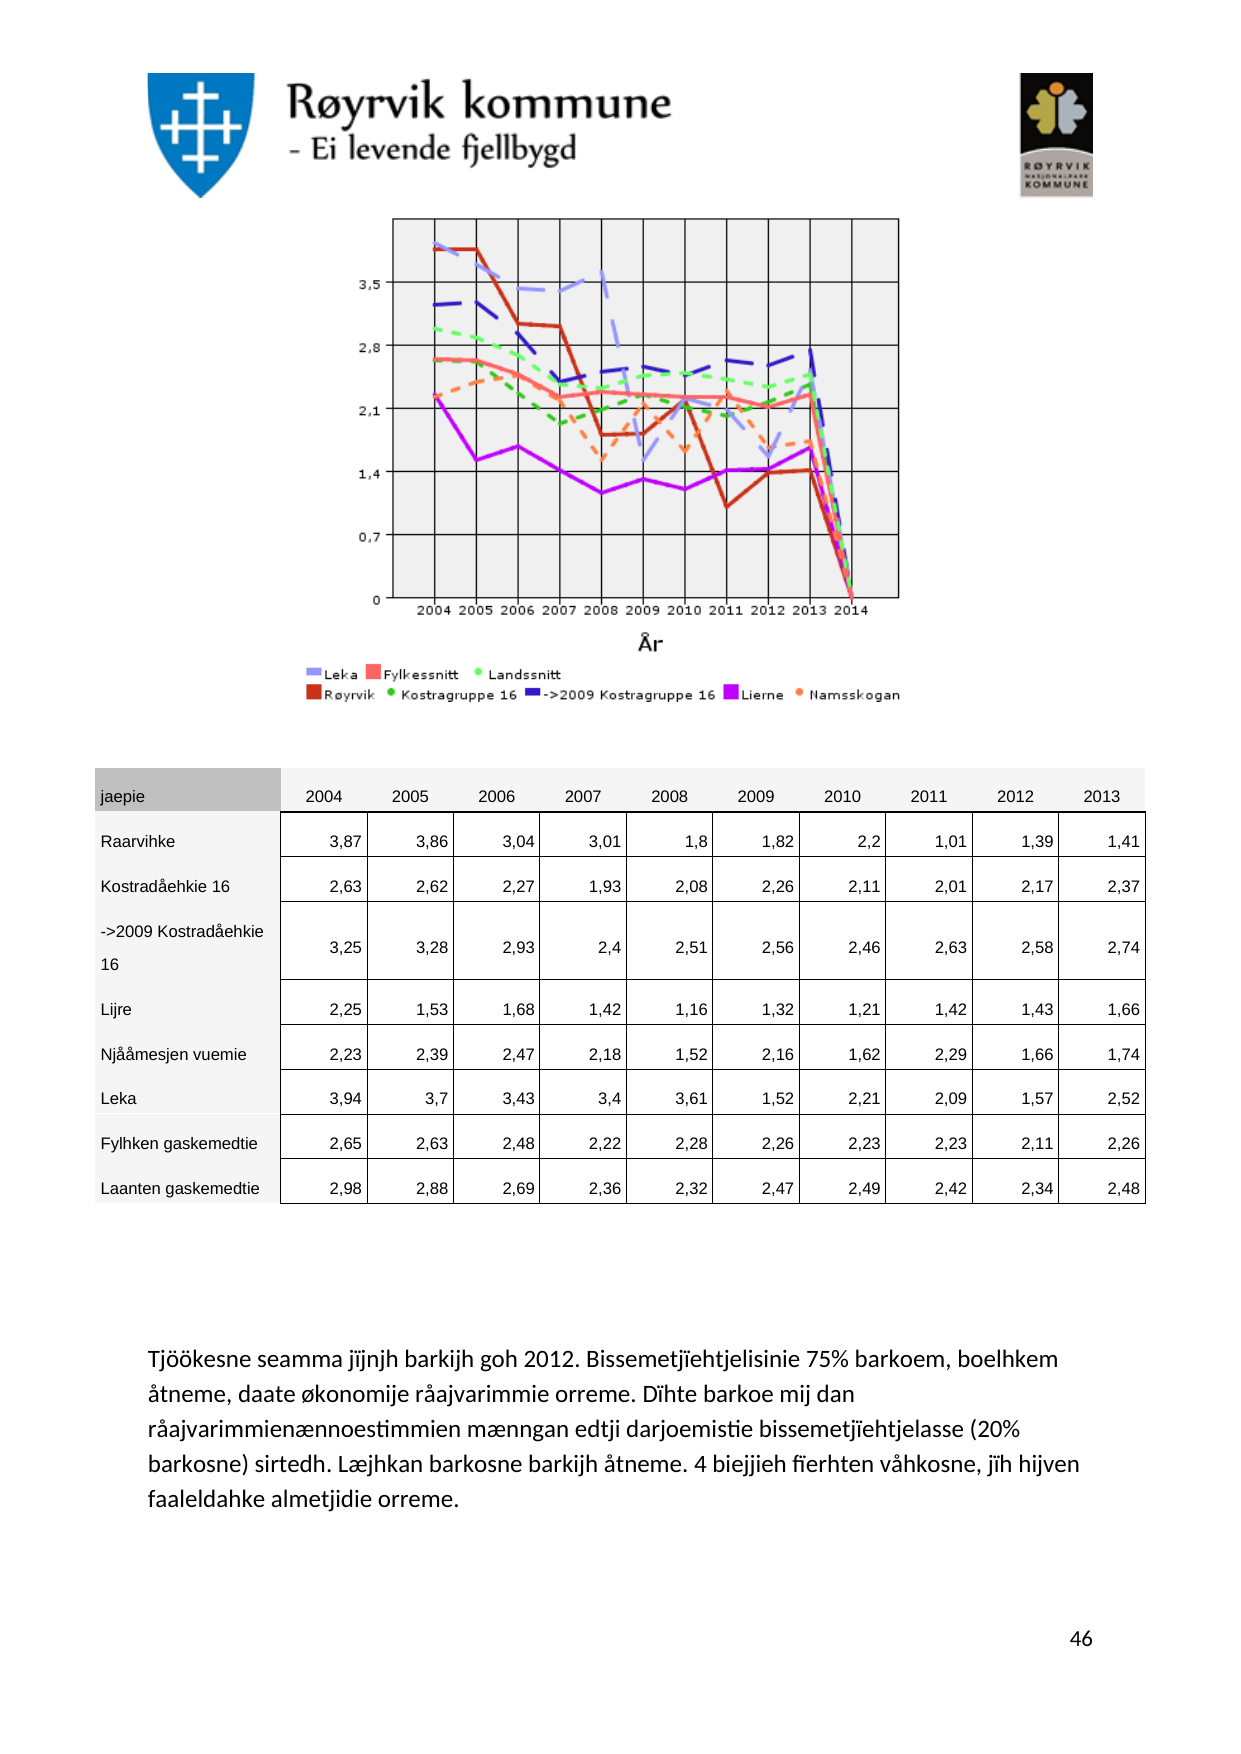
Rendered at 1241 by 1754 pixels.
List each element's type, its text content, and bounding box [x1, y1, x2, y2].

table_cell 2,98 [281, 1159, 367, 1203]
table_cell 2,2 [800, 813, 885, 856]
table_cell 2,11 [973, 1115, 1058, 1158]
table_cell 1,39 [973, 813, 1058, 856]
table_cell 2,93 [454, 902, 539, 979]
table_cell 2,48 [1059, 1159, 1145, 1203]
table_cell 2,29 [886, 1025, 972, 1069]
table_cell 2,25 [281, 980, 367, 1024]
table_cell 1,01 [886, 813, 972, 856]
table_cell 2,52 [1059, 1070, 1145, 1113]
table_cell 3,01 [540, 813, 626, 856]
table_cell 1,66 [1059, 980, 1145, 1024]
table_cell 2,09 [886, 1070, 972, 1113]
table_cell 1,42 [886, 980, 972, 1024]
table_cell 2,74 [1059, 902, 1145, 979]
table_cell [52, 702, 1188, 1281]
table_cell Fylhken gaskemedtie [95, 1114, 280, 1158]
table_cell 2,01 [886, 857, 972, 901]
table_cell 2,26 [713, 1115, 799, 1158]
table_cell 2,28 [627, 1115, 712, 1158]
table_cell 2,63 [886, 902, 972, 979]
table_cell 2,46 [800, 902, 885, 979]
table_cell 2,18 [540, 1025, 626, 1069]
table_cell 2,34 [973, 1159, 1058, 1203]
table_cell 3,94 [281, 1070, 367, 1113]
table_cell 2,88 [368, 1159, 453, 1203]
table_cell 3,4 [540, 1070, 626, 1113]
table_cell ->2009 Kostradåehkie 16 [95, 901, 280, 979]
table_cell 1,66 [973, 1025, 1058, 1069]
table_cell 2,56 [713, 902, 799, 979]
table_cell 1,8 [627, 813, 712, 856]
table_header jaepie [95, 768, 281, 811]
table_cell 3,61 [627, 1070, 712, 1113]
table_cell 1,32 [713, 980, 799, 1024]
table_cell 3,86 [368, 813, 453, 856]
table_cell 2,47 [713, 1159, 799, 1203]
table_header 2008 [626, 768, 713, 811]
table_cell 2,47 [454, 1025, 539, 1069]
table_cell 2,26 [713, 857, 799, 901]
table_cell 1,53 [368, 980, 453, 1024]
table_cell 1,21 [800, 980, 885, 1024]
picture [147, 73, 1093, 702]
table_header 2013 [1059, 768, 1145, 811]
table_cell 2,17 [973, 857, 1058, 901]
table_cell 3,25 [281, 902, 367, 979]
table_cell 3,7 [368, 1070, 453, 1113]
table_cell 2,23 [281, 1025, 367, 1069]
table_cell 1,43 [973, 980, 1058, 1024]
table_cell 2,65 [281, 1115, 367, 1158]
table_cell 2,4 [540, 902, 626, 979]
table_cell 2,48 [454, 1115, 539, 1158]
table_cell 2,21 [800, 1070, 885, 1113]
table_cell 2,27 [454, 857, 539, 901]
table_cell 2,63 [281, 857, 367, 901]
table_cell 3,87 [281, 813, 367, 856]
table_cell 2,58 [973, 902, 1058, 979]
table_cell 3,43 [454, 1070, 539, 1113]
table_cell Laanten gaskemedtie [95, 1158, 280, 1203]
table_header 2012 [972, 768, 1059, 811]
table_cell 2,32 [627, 1159, 712, 1203]
table_cell Leka [95, 1069, 280, 1113]
table_header 2010 [799, 768, 886, 811]
table_cell 2,42 [886, 1159, 972, 1203]
table_cell Njååmesjen vuemie [95, 1024, 280, 1069]
table_header 2004 [281, 768, 367, 811]
table_cell 2,69 [454, 1159, 539, 1203]
table_cell 2,16 [713, 1025, 799, 1069]
table_header 2005 [367, 768, 453, 811]
table_cell 2,11 [800, 857, 885, 901]
table_cell 2,62 [368, 857, 453, 901]
table_cell 3,28 [368, 902, 453, 979]
table_cell 2,36 [540, 1159, 626, 1203]
table_header 2007 [540, 768, 626, 811]
table_cell 1,74 [1059, 1025, 1145, 1069]
table_cell 1,41 [1059, 813, 1145, 856]
table_cell 2,22 [540, 1115, 626, 1158]
table_cell 1,42 [540, 980, 626, 1024]
table_cell 1,82 [713, 813, 799, 856]
table_cell 2,37 [1059, 857, 1145, 901]
table_cell 2,08 [627, 857, 712, 901]
table_cell Lijre [95, 979, 280, 1024]
table_cell 1,16 [627, 980, 712, 1024]
table_cell 1,52 [713, 1070, 799, 1113]
table_cell 2,26 [1059, 1115, 1145, 1158]
table_cell 1,62 [800, 1025, 885, 1069]
table_cell [52, 198, 304, 702]
table_cell 1,93 [540, 857, 626, 901]
table_cell 2,39 [368, 1025, 453, 1069]
table_cell 2,51 [627, 902, 712, 979]
text Tjöökesne seamma jïjnjh barkijh goh 2012. Bissemetjïehtjelisinie 75% barkoem, boelhkem åtneme, daate økonomije råajvarimmie orreme. Dïhte barkoe mij dan råajvarimmienænnoestimmien mænngan edtji darjoemistie bissemetjïehtjelasse (20% barkosne) sirtedh. Læjhkan barkosne barkijh åtneme. 4 biejjieh fïerhten våhkosne, jïh hijven faaleldahke almetjidie orreme. [148, 1343, 1093, 1514]
table_cell 3,04 [454, 813, 539, 856]
table_cell 2,49 [800, 1159, 885, 1203]
table_header 2009 [713, 768, 799, 811]
table_cell 1,68 [454, 980, 539, 1024]
table_cell 2,63 [368, 1115, 453, 1158]
table_cell 2,23 [886, 1115, 972, 1158]
table_cell Kostradåehkie 16 [95, 856, 280, 901]
table_cell 1,52 [627, 1025, 712, 1069]
table_header 2011 [886, 768, 972, 811]
table_header 2006 [453, 768, 540, 811]
table_cell 2,23 [800, 1115, 885, 1158]
table_cell Raarvihke [95, 811, 280, 856]
table_cell [936, 198, 1188, 702]
table_cell 1,57 [973, 1070, 1058, 1113]
